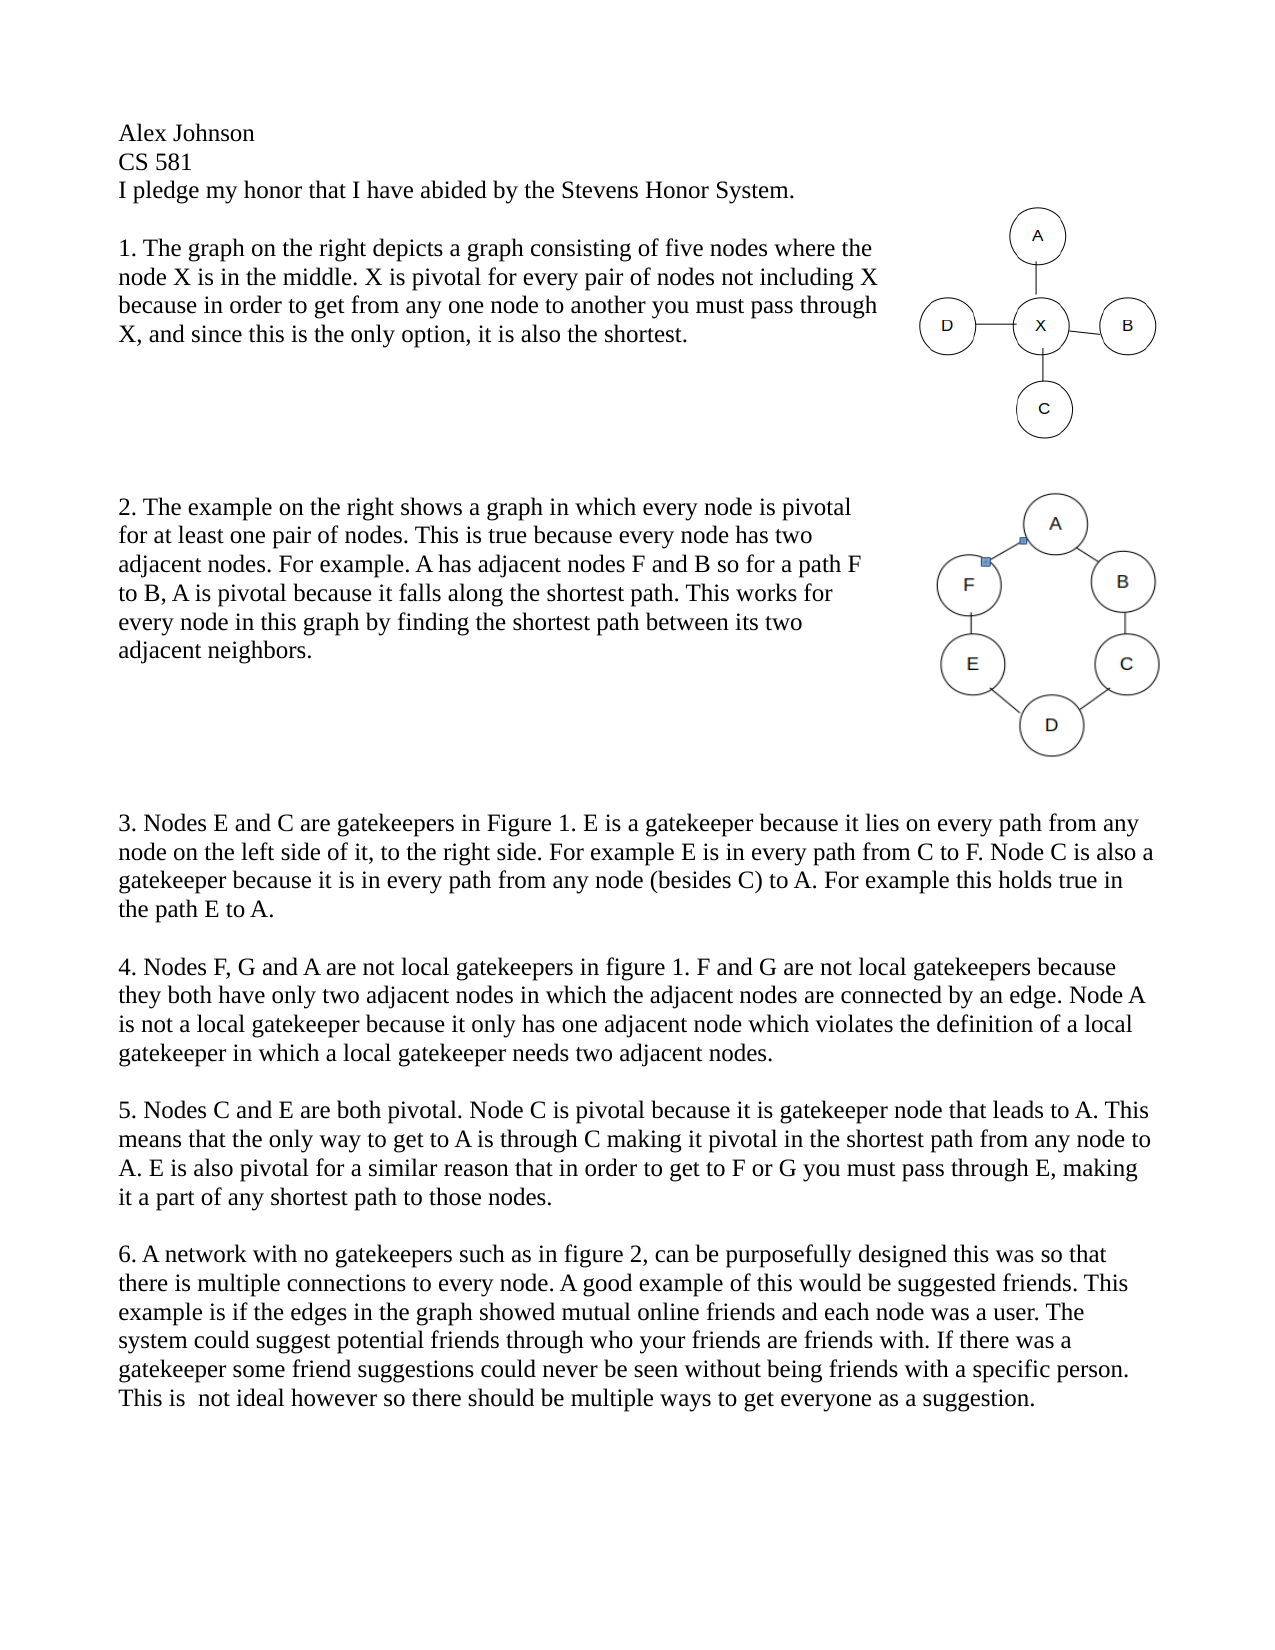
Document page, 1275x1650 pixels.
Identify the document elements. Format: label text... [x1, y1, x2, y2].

picture [880, 202, 917, 283]
text 1. The graph on the right depicts a graph consisting of five nodes where the node X is in the middle. X is pivotal for every pair of nodes not including X because in order to get from any one node to another you must pass through X, and since this is the only option, it is also the shortest. [118, 233, 1157, 348]
text CS 581 [118, 147, 1157, 176]
text I pledge my honor that I have abided by the Stevens Honor System. [118, 176, 1157, 204]
text 3. Nodes E and C are gatekeepers in Figure 1. E is a gatekeeper because it lies on every path from any node on the left side of it, to the right side. For example E is in every path from C to F. Node C is also a gatekeeper because it is in every path from any node (besides C) to A. For example this holds true in the path E to A. [118, 808, 1157, 923]
text 4. Nodes F, G and A are not local gatekeepers in figure 1. F and G are not local gatekeepers because they both have only two adjacent nodes in which the adjacent nodes are connected by an edge. Node A is not a local gatekeeper because it only has one adjacent node which violates the definition of a local gatekeeper in which a local gatekeeper needs two adjacent nodes. [118, 952, 1157, 1067]
text 2. The example on the right shows a graph in which every node is pivotal for at least one pair of nodes. This is true because every node has two adjacent nodes. For example. A has adjacent nodes F and B so for a path F to B, A is pivotal because it falls along the shortest path. This works for every node in this graph by finding the shortest path between its two adjacent neighbors. [118, 492, 1157, 664]
picture [880, 499, 914, 589]
text 5. Nodes C and E are both pivotal. Node C is pivotal because it is gatekeeper node that leads to A. This means that the only way to get to A is through C making it pivotal in the shortest path from any node to A. E is also pivotal for a similar reason that in order to get to F or G you must pass through E, making it a part of any shortest path to those nodes. [118, 1096, 1157, 1211]
text 6. A network with no gatekeepers such as in figure 2, can be purposefully designed this was so that there is multiple connections to every node. A good example of this would be suggested friends. This example is if the edges in the graph showed mutual online friends and each node was a user. The system could suggest potential friends through who your friends are friends with. If there was a gatekeeper some friend suggestions could never be seen without being friends with a specific person. This is not ideal however so there should be multiple ways to get everyone as a suggestion. [118, 1239, 1157, 1412]
text Alex Johnson [118, 118, 1157, 147]
